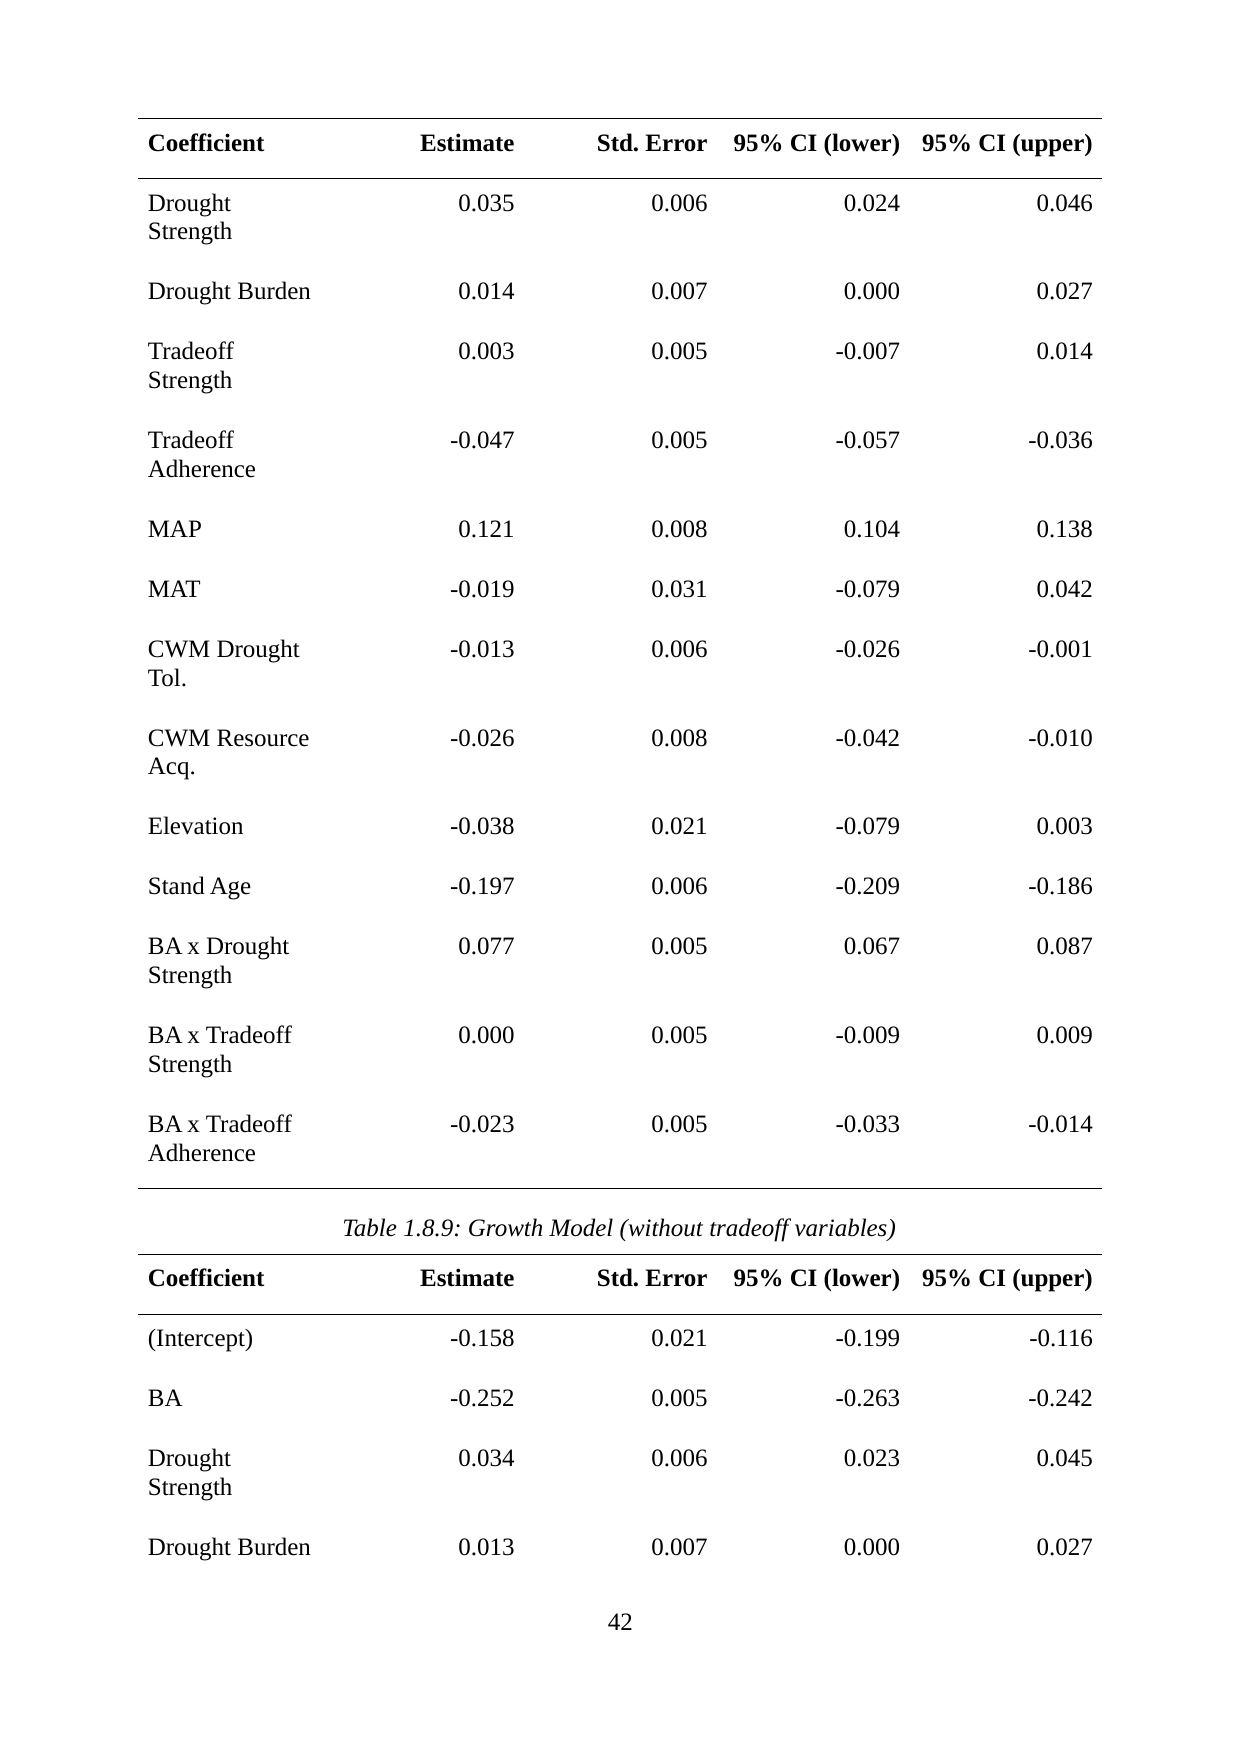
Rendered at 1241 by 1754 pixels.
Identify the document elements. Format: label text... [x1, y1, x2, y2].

table_cell -0.007 [716, 327, 909, 416]
table_cell 0.009 [909, 1011, 1102, 1099]
table_cell 0.034 [331, 1434, 524, 1523]
table_cell 0.021 [524, 1315, 716, 1374]
table_cell Drought Burden [138, 1523, 331, 1570]
table_cell -0.047 [331, 416, 524, 504]
table_cell 0.006 [524, 625, 716, 713]
table_cell 0.006 [524, 179, 716, 267]
table_cell BA x Tradeoff Adherence [138, 1100, 331, 1188]
table_cell -0.242 [909, 1374, 1102, 1434]
table_cell 0.042 [909, 565, 1102, 624]
table_header 95% CI (lower) [716, 1255, 909, 1314]
table_cell BA x Tradeoff Strength [138, 1011, 331, 1099]
table_cell 0.005 [524, 1100, 716, 1188]
table_cell Elevation [138, 802, 331, 862]
table_cell MAP [138, 505, 331, 564]
table_cell Drought Strength [138, 179, 331, 267]
table_cell -0.158 [331, 1315, 524, 1374]
table_cell -0.036 [909, 416, 1102, 504]
table_cell CWM Resource Acq. [138, 713, 331, 802]
table_cell -0.023 [331, 1100, 524, 1188]
table_cell MAT [138, 565, 331, 624]
table_cell -0.014 [909, 1100, 1102, 1188]
table_cell 0.000 [716, 267, 909, 327]
table_cell -0.033 [716, 1100, 909, 1188]
table_cell 0.005 [524, 327, 716, 416]
table_cell -0.038 [331, 802, 524, 862]
table_cell 0.035 [331, 179, 524, 267]
table_cell 0.087 [909, 922, 1102, 1011]
table_header Estimate [331, 119, 524, 178]
table_cell BA [138, 1374, 331, 1434]
table_header Coefficient [138, 1255, 331, 1314]
table_header Std. Error [524, 119, 716, 178]
table_cell -0.199 [716, 1315, 909, 1374]
table_cell -0.009 [716, 1011, 909, 1099]
table_cell Drought Strength [138, 1434, 331, 1523]
table_cell 0.008 [524, 505, 716, 564]
table_cell 0.007 [524, 267, 716, 327]
table_cell 0.138 [909, 505, 1102, 564]
table_header Estimate [331, 1255, 524, 1314]
table_cell 0.006 [524, 1434, 716, 1523]
table_cell (Intercept) [138, 1315, 331, 1374]
table_header 95% CI (upper) [909, 1255, 1102, 1314]
table_cell 0.023 [716, 1434, 909, 1523]
table_cell 0.027 [909, 1523, 1102, 1570]
table_cell 0.003 [909, 802, 1102, 862]
table_cell 0.045 [909, 1434, 1102, 1523]
table_header Coefficient [138, 119, 331, 178]
table_cell -0.209 [716, 862, 909, 922]
table_cell Tradeoff Strength [138, 327, 331, 416]
table_cell 0.067 [716, 922, 909, 1011]
table_cell -0.001 [909, 625, 1102, 713]
table_cell BA x Drought Strength [138, 922, 331, 1011]
table_cell 0.121 [331, 505, 524, 564]
table_cell -0.010 [909, 713, 1102, 802]
table_cell 0.077 [331, 922, 524, 1011]
table_cell -0.263 [716, 1374, 909, 1434]
text Table 1.8.9: Growth Model (without tradeoff variables) [118, 1213, 1122, 1241]
table_cell -0.079 [716, 802, 909, 862]
table_header Std. Error [524, 1255, 716, 1314]
table_cell 0.046 [909, 179, 1102, 267]
table_cell Stand Age [138, 862, 331, 922]
table_header 95% CI (upper) [909, 119, 1102, 178]
table_cell 0.014 [909, 327, 1102, 416]
table_cell 0.000 [716, 1523, 909, 1570]
table_cell -0.019 [331, 565, 524, 624]
table_cell -0.116 [909, 1315, 1102, 1374]
table_cell Tradeoff Adherence [138, 416, 331, 504]
table_cell CWM Drought Tol. [138, 625, 331, 713]
table_cell -0.252 [331, 1374, 524, 1434]
table_cell -0.197 [331, 862, 524, 922]
table_cell 0.104 [716, 505, 909, 564]
table_header 95% CI (lower) [716, 119, 909, 178]
table_cell -0.042 [716, 713, 909, 802]
table_cell 0.031 [524, 565, 716, 624]
table_cell 0.005 [524, 1011, 716, 1099]
table_cell -0.079 [716, 565, 909, 624]
table_cell 0.005 [524, 416, 716, 504]
table_cell -0.013 [331, 625, 524, 713]
table_cell 0.005 [524, 922, 716, 1011]
table_cell 0.027 [909, 267, 1102, 327]
table_cell Drought Burden [138, 267, 331, 327]
table_cell 0.003 [331, 327, 524, 416]
table_cell 0.021 [524, 802, 716, 862]
table_cell -0.186 [909, 862, 1102, 922]
table_cell -0.057 [716, 416, 909, 504]
table_cell -0.026 [716, 625, 909, 713]
table_cell 0.013 [331, 1523, 524, 1570]
table_cell 0.005 [524, 1374, 716, 1434]
table_cell 0.006 [524, 862, 716, 922]
table_cell -0.026 [331, 713, 524, 802]
table_cell 0.014 [331, 267, 524, 327]
table_cell 0.008 [524, 713, 716, 802]
table_cell 0.024 [716, 179, 909, 267]
table_cell 0.000 [331, 1011, 524, 1099]
table_cell 0.007 [524, 1523, 716, 1570]
